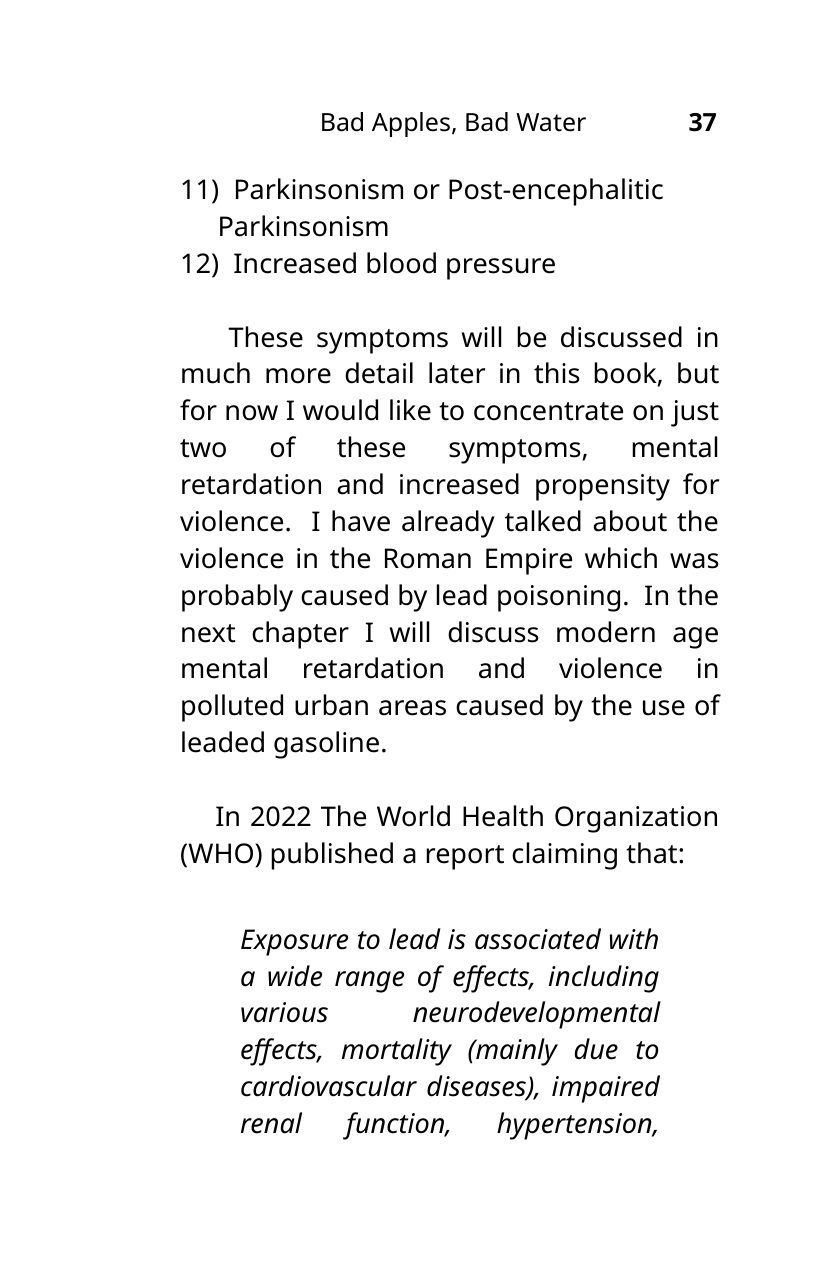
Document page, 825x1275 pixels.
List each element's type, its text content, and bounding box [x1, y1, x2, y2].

text 12) Increased blood pressure [180, 244, 720, 281]
text These symptoms will be discussed in much more detail later in this book, but for now I would like to concentrate on just two of these symptoms, mental retardation and increased propensity for violence. I have already talked about the violence in the Roman Empire which was probably caused by lead poisoning. In the next chapter I will discuss modern age mental retardation and violence in polluted urban areas caused by the use of leaded gasoline. [180, 318, 720, 761]
text In 2022 The World Health Organization (WHO) published a report claiming that: [180, 797, 720, 871]
text 11) Parkinsonism or Post-encephalitic Parkinsonism [180, 171, 720, 244]
text Exposure to lead is associated with a wide range of effects, including various neurodevelopmental effects, mortality (mainly due to cardiovascular diseases), impaired renal function, hypertension, [240, 920, 660, 1141]
